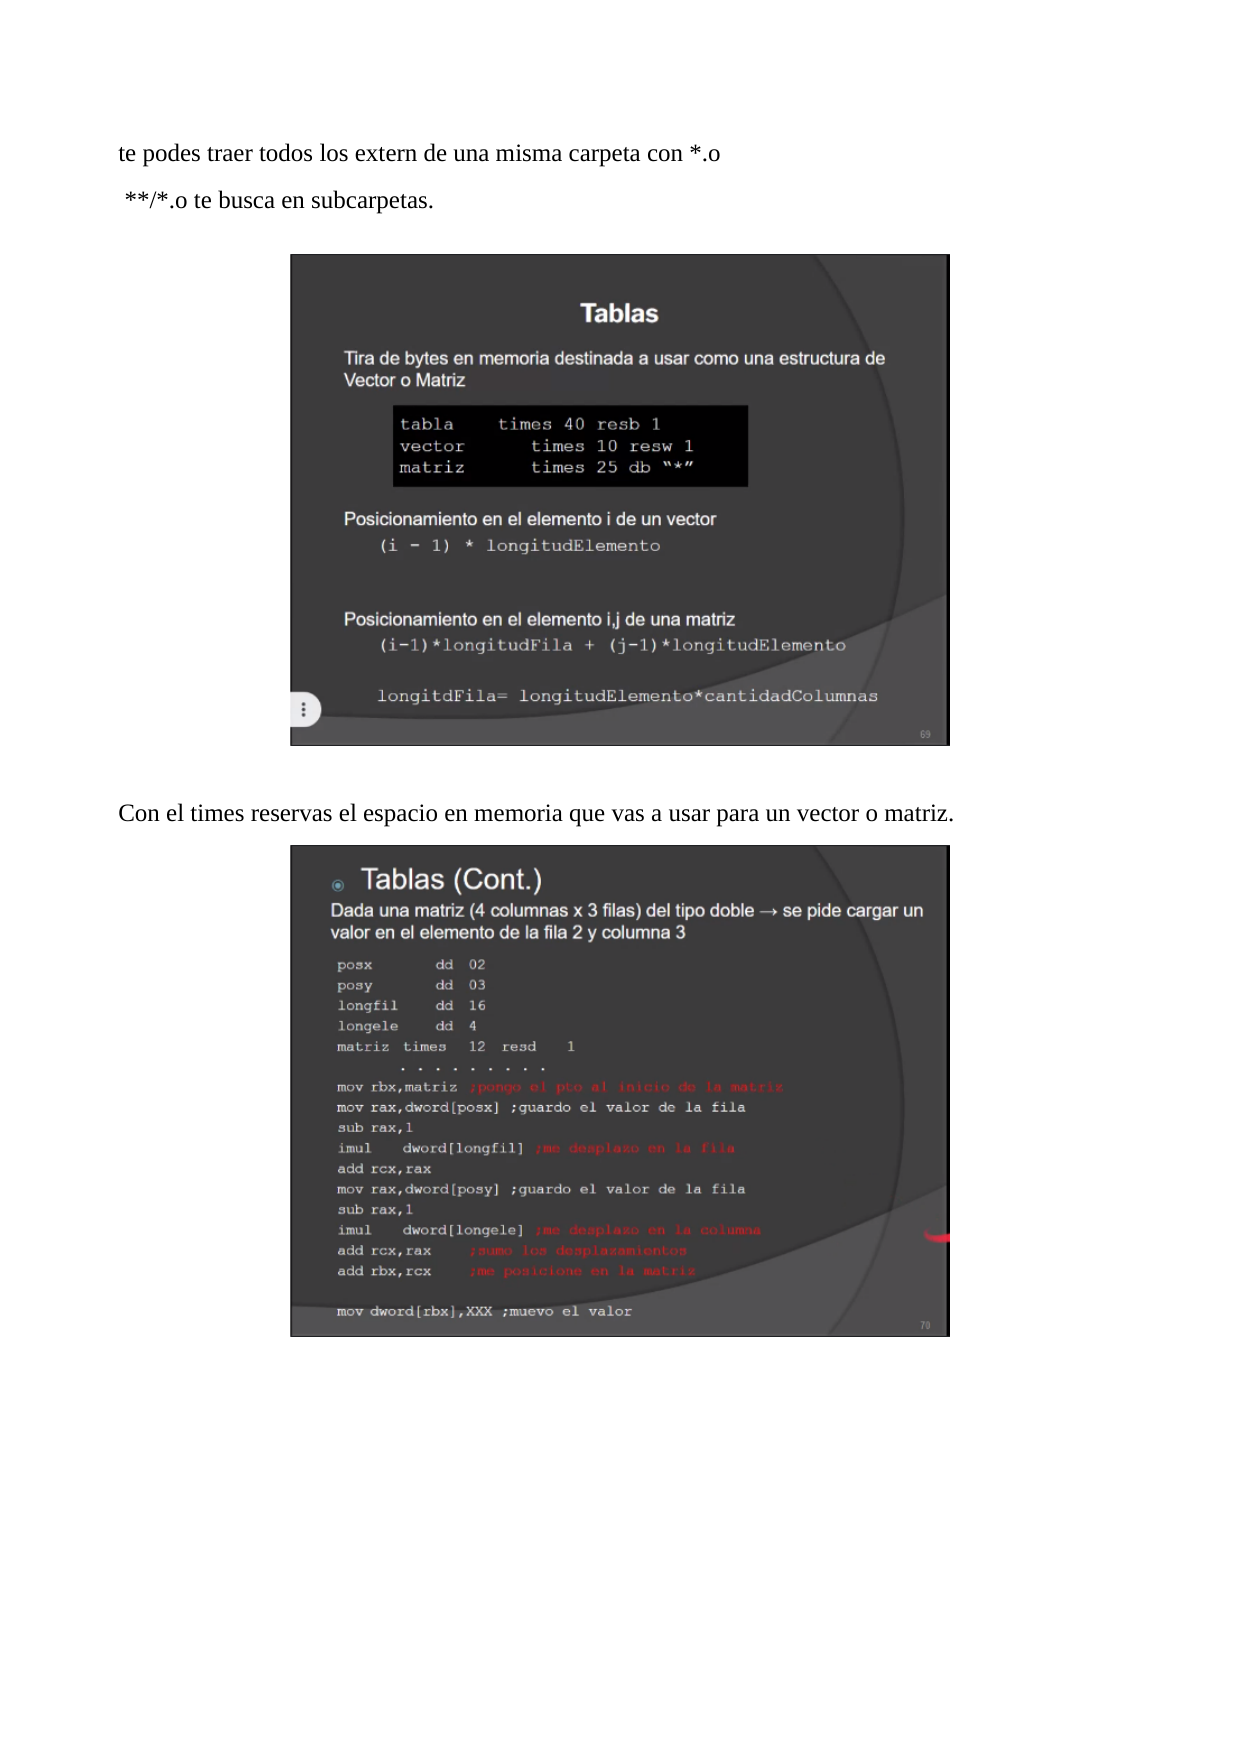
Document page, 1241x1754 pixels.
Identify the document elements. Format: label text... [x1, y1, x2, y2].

picture [290, 845, 950, 1337]
text te podes traer todos los extern de una misma carpeta con *.o [118, 138, 1122, 167]
text **/*.o te busca en subcarpetas. [118, 186, 1122, 446]
picture [290, 254, 950, 746]
text Con el times reservas el espacio en memoria que vas a usar para un vector o matriz. [118, 798, 1122, 826]
